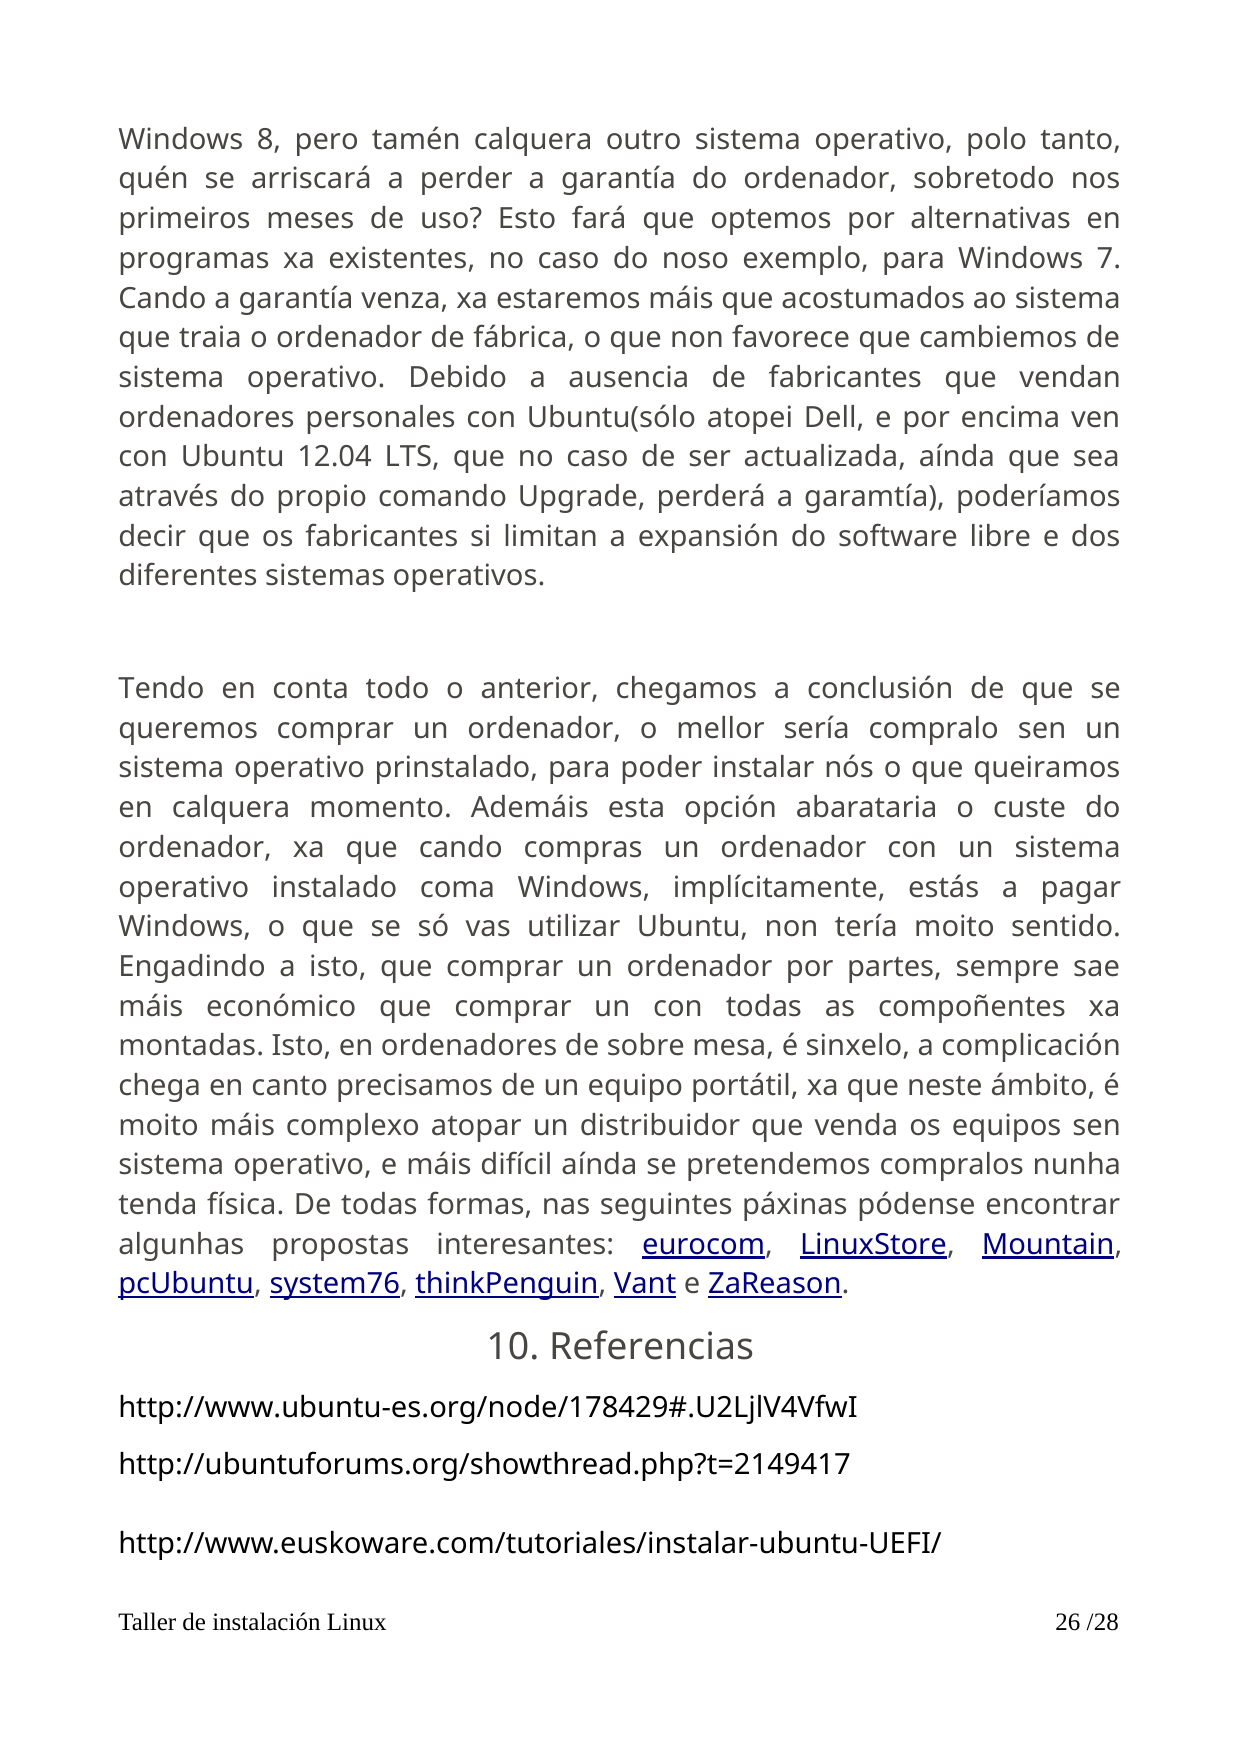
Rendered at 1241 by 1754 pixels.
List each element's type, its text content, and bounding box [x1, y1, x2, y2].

text http://www.ubuntu-es.org/node/178429#.U2LjlV4VfwI [118, 1387, 1122, 1426]
text Tendo en conta todo o anterior, chegamos a conclusión de que se queremos comprar un ordenador, o mellor sería compralo sen un sistema operativo prinstalado, para poder instalar nós o que queiramos en calquera momento. Ademáis esta opción abarataria o custe do ordenador, xa que cando compras un ordenador con un sistema operativo instalado coma Windows, implícitamente, estás a pagar Windows, o que se só vas utilizar Ubuntu, non tería moito sentido. Engadindo a isto, que comprar un ordenador por partes, sempre sae máis económico que comprar un con todas as compoñentes xa montadas. Isto, en ordenadores de sobre mesa, é sinxelo, a complicación chega en canto precisamos de un equipo portátil, xa que neste ámbito, é moito máis complexo atopar un distribuidor que venda os equipos sen sistema operativo, e máis difícil aínda se pretendemos compralos nunha tenda física. De todas formas, nas seguintes páxinas pódense encontrar algunhas propostas interesantes: eurocom, LinuxStore, Mountain, pcUbuntu, system76, thinkPenguin, Vant e ZaReason. [118, 667, 1122, 1302]
text Windows 8, pero tamén calquera outro sistema operativo, polo tanto, quén se arriscará a perder a garantía do ordenador, sobretodo nos primeiros meses de uso? Esto fará que optemos por alternativas en programas xa existentes, no caso do noso exemplo, para Windows 7. Cando a garantía venza, xa estaremos máis que acostumados ao sistema que traia o ordenador de fábrica, o que non favorece que cambiemos de sistema operativo. Debido a ausencia de fabricantes que vendan ordenadores personales con Ubuntu(sólo atopei Dell, e por encima ven con Ubuntu 12.04 LTS, que no caso de ser actualizada, aínda que sea através do propio comando Upgrade, perderá a garamtía), poderíamos decir que os fabricantes si limitan a expansión do software libre e dos diferentes sistemas operativos. [118, 118, 1122, 594]
text http://ubuntuforums.org/showthread.php?t=2149417 [118, 1443, 1122, 1483]
text http://www.euskoware.com/tutoriales/instalar-ubuntu-UEFI/ [118, 1522, 1122, 1562]
text 10. Referencias [118, 1319, 1122, 1370]
